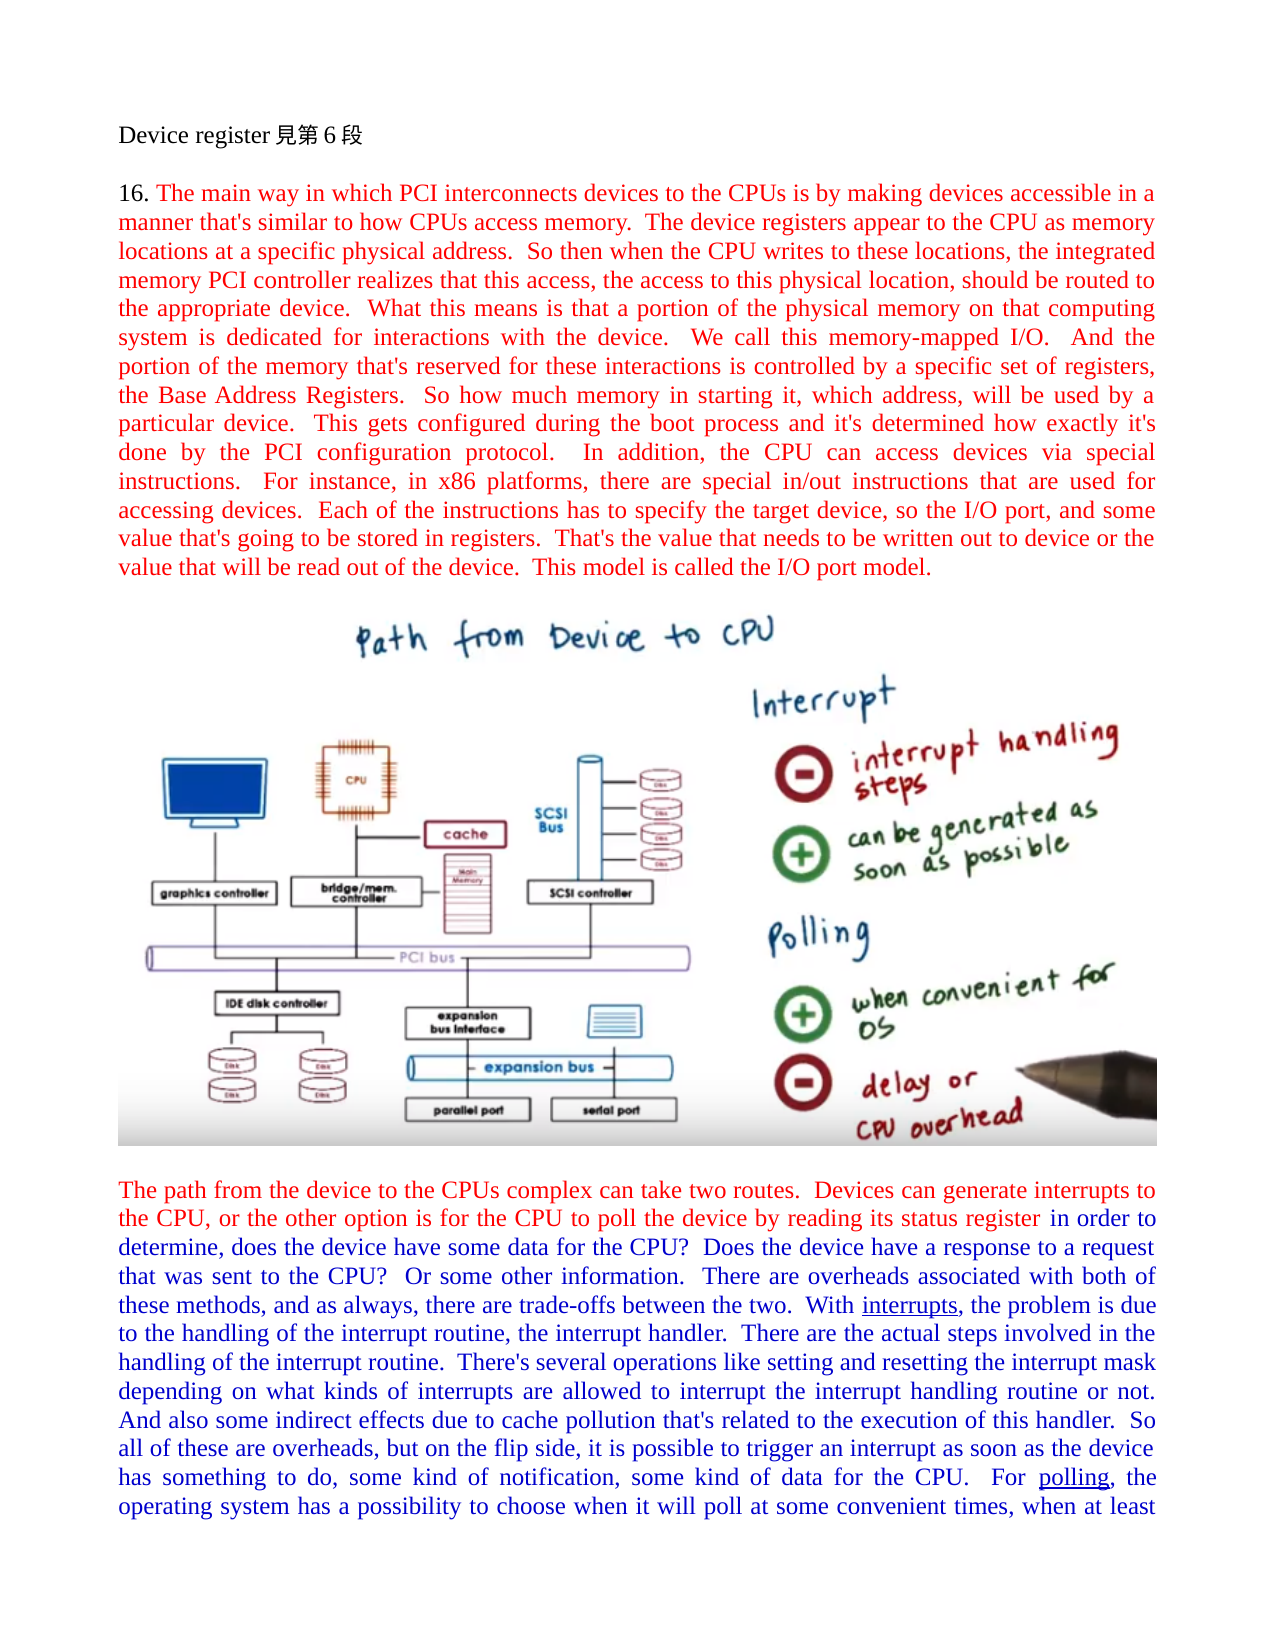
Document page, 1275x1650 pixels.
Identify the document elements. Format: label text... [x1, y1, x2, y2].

text The path from the device to the CPUs complex can take two routes. Devices can generate interrupts to the CPU, or the other option is for the CPU to poll the device by reading its status register in order to determine, does the device have some data for the CPU? Does the device have a response to a request that was sent to the CPU? Or some other information. There are overheads associated with both of these methods, and as always, there are trade-offs between the two. With interrupts, the problem is due to the handling of the interrupt routine, the interrupt handler. There are the actual steps involved in the handling of the interrupt routine. There's several operations like setting and resetting the interrupt mask depending on what kinds of interrupts are allowed to interrupt the interrupt handling routine or not. And also some indirect effects due to cache pollution that's related to the execution of this handler. So all of these are overheads, but on the flip side, it is possible to trigger an interrupt as soon as the device has something to do, some kind of notification, some kind of data for the CPU. For polling, the operating system has a possibility to choose when it will poll at some convenient times, when at least [118, 1175, 1157, 1520]
picture [118, 609, 1157, 1146]
text 16. The main way in which PCI interconnects devices to the CPUs is by making devices accessible in a manner that's similar to how CPUs access memory. The device registers appear to the CPU as memory locations at a specific physical address. So then when the CPU writes to these locations, the integrated memory PCI controller realizes that this access, the access to this physical location, should be routed to the appropriate device. What this means is that a portion of the physical memory on that computing system is dedicated for interactions with the device. We call this memory-mapped I/O. And the portion of the memory that's reserved for these interactions is controlled by a specific set of registers, the Base Address Registers. So how much memory in starting it, which address, will be used by a particular device. This gets configured during the boot process and it's determined how exactly it's done by the PCI configuration protocol. In addition, the CPU can access devices via special instructions. For instance, in x86 platforms, there are special in/out instructions that are used for accessing devices. Each of the instructions has to specify the target device, so the I/O port, and some value that's going to be stored in registers. That's the value that needs to be written out to device or the value that will be read out of the device. This model is called the I/O port model. [118, 178, 1157, 581]
text Device register見第6段 [118, 118, 1157, 150]
